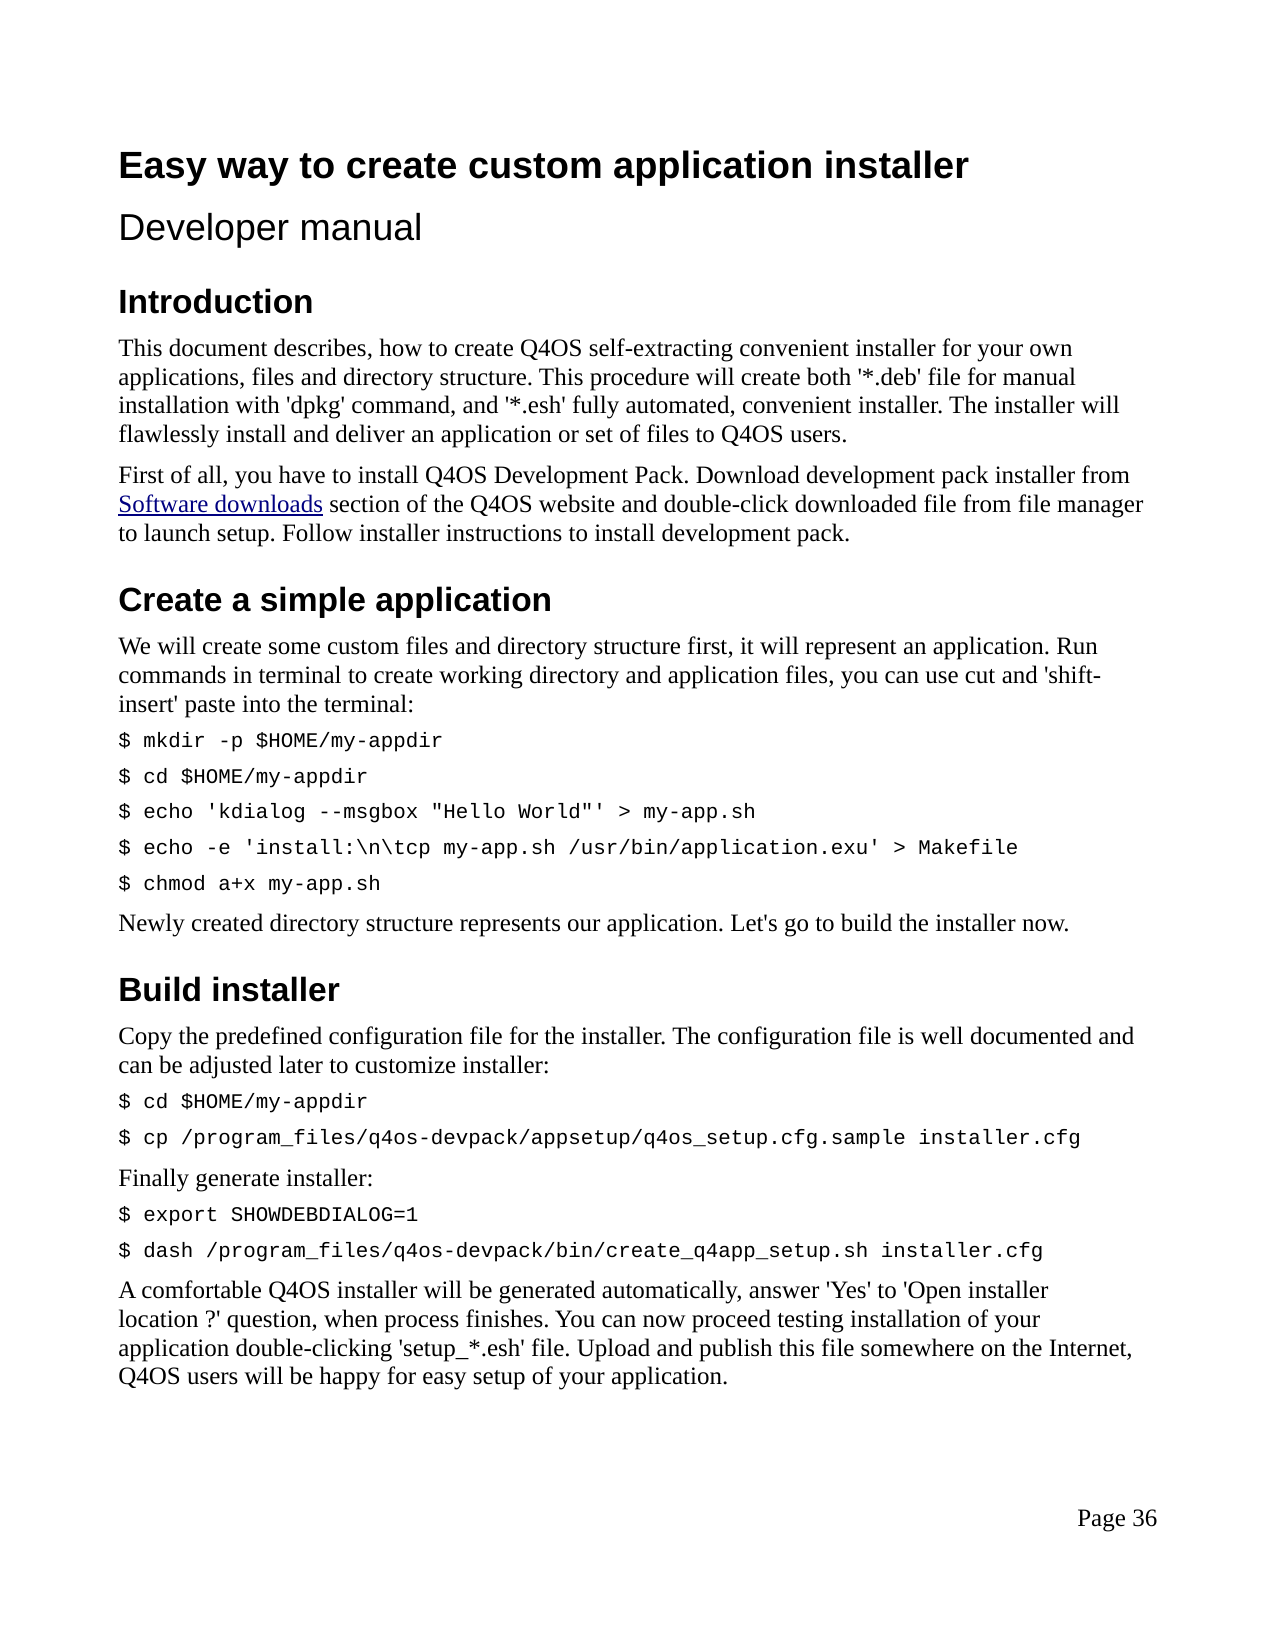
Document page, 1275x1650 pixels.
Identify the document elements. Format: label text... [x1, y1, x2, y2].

text $ dash /program_files/q4os-devpack/bin/create_q4app_setup.sh installer.cfg [118, 1239, 1157, 1263]
text $ cd $HOME/my-appdir [118, 1091, 1157, 1115]
text This document describes, how to create Q4OS self-extracting convenient installer for your own applications, files and directory structure. This procedure will create both '*.deb' file for manual installation with 'dpkg' command, and '*.esh' fully automated, convenient installer. The installer will flawlessly install and deliver an application or set of files to Q4OS users. [118, 333, 1157, 448]
text $ echo 'kdialog --msgbox "Hello World"' > my-app.sh [118, 801, 1157, 825]
text A comfortable Q4OS installer will be generated automatically, answer 'Yes' to 'Open installer location ?' question, when process finishes. You can now proceed testing installation of your application double-clicking 'setup_*.esh' file. Upload and publish this file somewhere on the Internet, Q4OS users will be happy for easy setup of your application. [118, 1275, 1157, 1390]
text Copy the predefined configuration file for the installer. The configuration file is well documented and can be adjusted later to customize installer: [118, 1021, 1157, 1079]
text $ cd $HOME/my-appdir [118, 766, 1157, 789]
subtitle Build installer [118, 970, 1157, 1009]
text Finally generate installer: [118, 1163, 1157, 1191]
text $ echo -e 'install:\n\tcp my-app.sh /usr/bin/application.exu' > Makefile [118, 837, 1157, 861]
text We will create some custom files and directory structure first, it will represent an application. Run commands in terminal to create working directory and application files, you can use cut and 'shift-insert' paste into the terminal: [118, 631, 1157, 718]
text Newly created directory structure represents our application. Let's go to build the installer now. [118, 908, 1157, 937]
subtitle Easy way to create custom application installer [118, 143, 1157, 187]
text First of all, you have to install Q4OS Development Pack. Download development pack installer from Software downloads section of the Q4OS website and double-click downloaded file from file manager to launch setup. Follow installer instructions to install development pack. [118, 461, 1157, 547]
text $ export SHOWDEBDIALOG=1 [118, 1204, 1157, 1228]
subtitle Developer manual [118, 206, 1157, 249]
text $ cp /program_files/q4os-devpack/appsetup/q4os_setup.cfg.sample installer.cfg [118, 1127, 1157, 1151]
text $ mkdir -p $HOME/my-appdir [118, 730, 1157, 754]
subtitle Create a simple application [118, 580, 1157, 619]
subtitle Introduction [118, 282, 1157, 321]
text $ chmod a+x my-app.sh [118, 873, 1157, 896]
